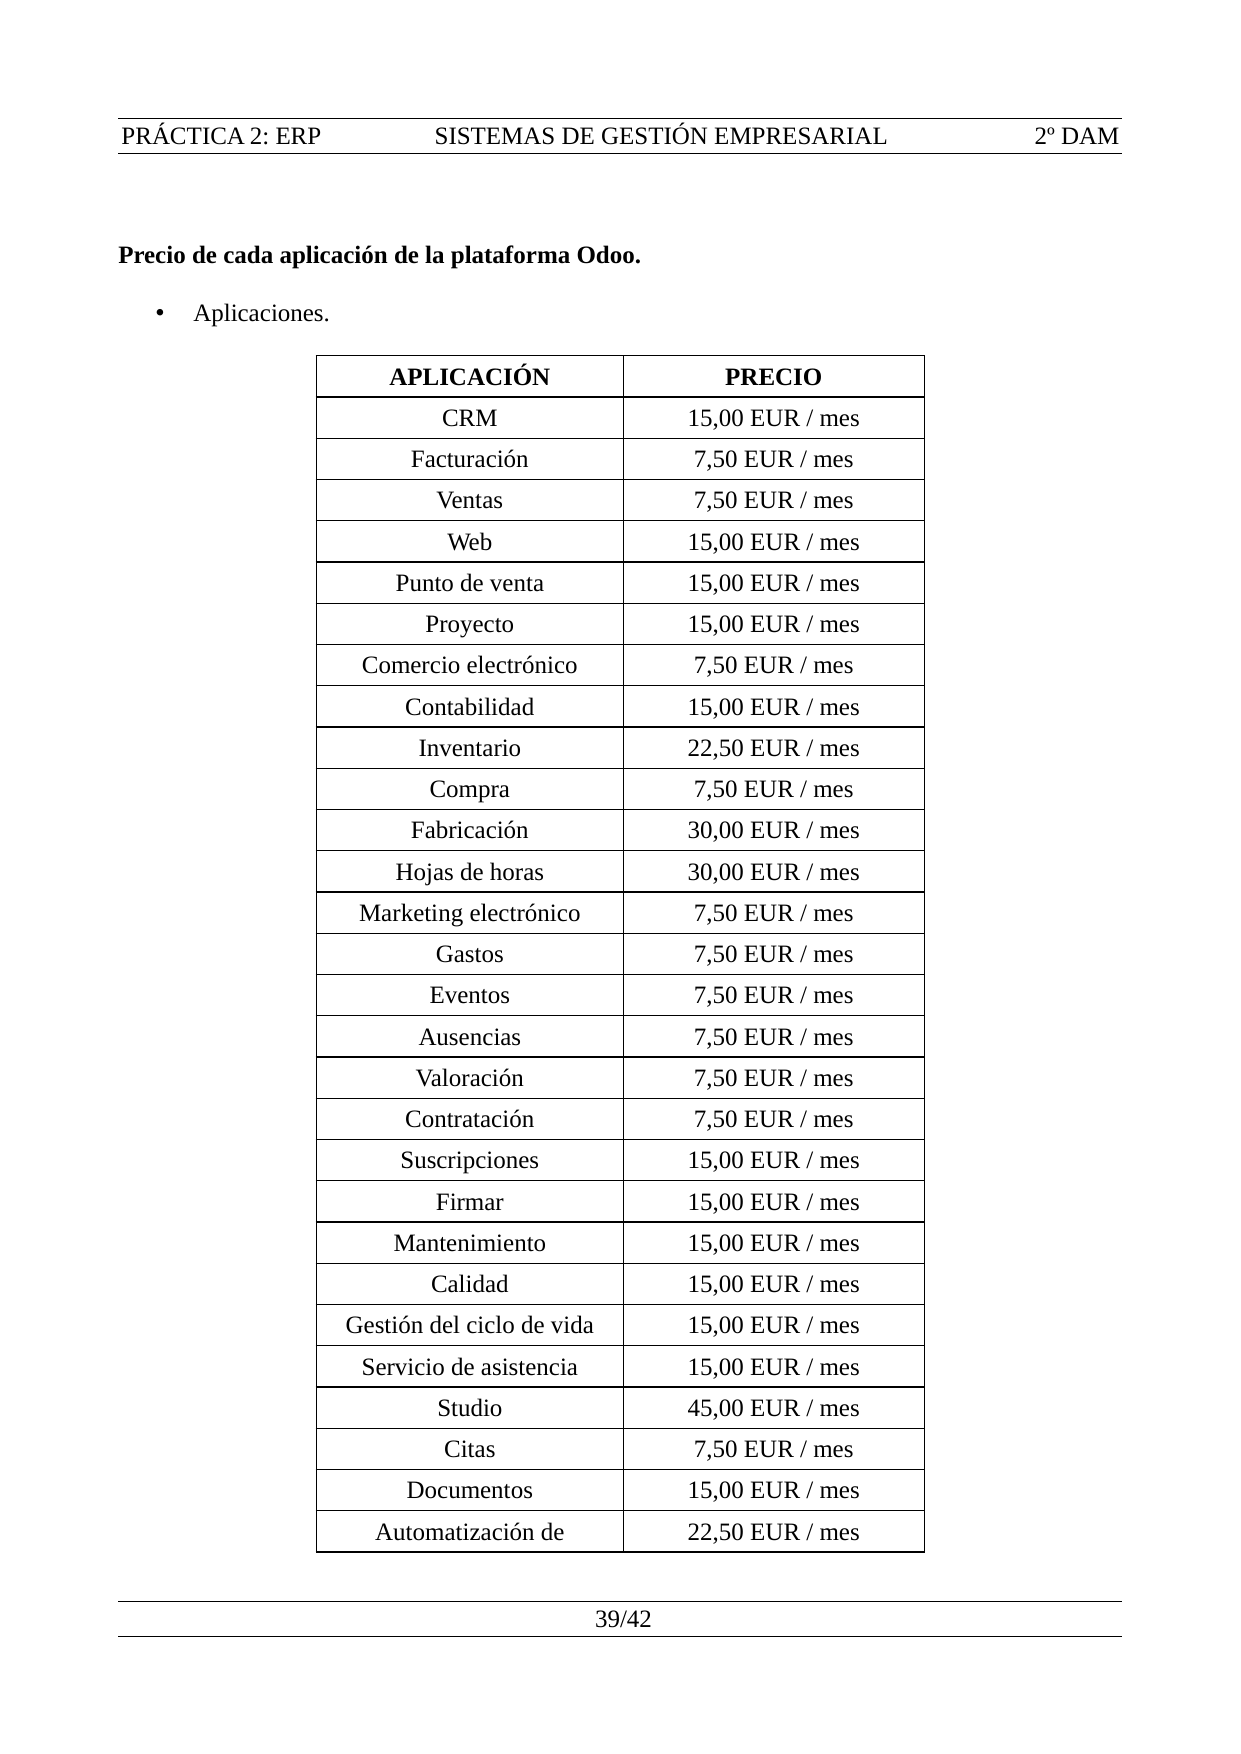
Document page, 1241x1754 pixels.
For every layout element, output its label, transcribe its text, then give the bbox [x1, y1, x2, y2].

table_cell Servicio de asistencia [317, 1346, 623, 1386]
table_cell 15,00 EUR / mes [624, 686, 924, 726]
table_cell 15,00 EUR / mes [624, 563, 924, 603]
table_cell 22,50 EUR / mes [624, 1511, 924, 1551]
table_cell 30,00 EUR / mes [624, 851, 924, 891]
table_cell 7,50 EUR / mes [624, 1099, 924, 1139]
table_cell 7,50 EUR / mes [624, 975, 924, 1015]
table_cell 15,00 EUR / mes [624, 521, 924, 561]
table_cell Studio [317, 1388, 623, 1428]
text Precio de cada aplicación de la plataforma Odoo. [118, 240, 1122, 269]
table_cell Ausencias [317, 1016, 623, 1056]
table_cell 15,00 EUR / mes [624, 398, 924, 438]
table_cell Citas [317, 1429, 623, 1469]
table_cell 7,50 EUR / mes [624, 934, 924, 974]
table_cell Ventas [317, 480, 623, 520]
table_cell Valoración [317, 1058, 623, 1098]
table_cell 7,50 EUR / mes [624, 1058, 924, 1098]
table_cell Inventario [317, 728, 623, 768]
table_cell Firmar [317, 1181, 623, 1221]
table_cell Gestión del ciclo de vida [317, 1305, 623, 1345]
table_cell Proyecto [317, 604, 623, 644]
table_header PRECIO [624, 356, 924, 396]
table_cell 7,50 EUR / mes [624, 645, 924, 685]
table_cell Suscripciones [317, 1140, 623, 1180]
table_cell Marketing electrónico [317, 893, 623, 933]
table_cell Web [317, 521, 623, 561]
table_cell 15,00 EUR / mes [624, 604, 924, 644]
table_cell Punto de venta [317, 563, 623, 603]
table_cell Fabricación [317, 810, 623, 850]
table_cell 7,50 EUR / mes [624, 1016, 924, 1056]
table_cell 7,50 EUR / mes [624, 769, 924, 809]
table_cell 15,00 EUR / mes [624, 1264, 924, 1304]
table_cell Comercio electrónico [317, 645, 623, 685]
table_cell 15,00 EUR / mes [624, 1140, 924, 1180]
table_cell 15,00 EUR / mes [624, 1470, 924, 1510]
table_cell Eventos [317, 975, 623, 1015]
list Aplicaciones. [156, 298, 1122, 326]
table_cell 15,00 EUR / mes [624, 1223, 924, 1263]
table_cell 30,00 EUR / mes [624, 810, 924, 850]
table_cell 15,00 EUR / mes [624, 1305, 924, 1345]
table_header APLICACIÓN [317, 356, 623, 396]
table_cell Mantenimiento [317, 1223, 623, 1263]
table_cell Documentos [317, 1470, 623, 1510]
table_cell Gastos [317, 934, 623, 974]
table_cell 7,50 EUR / mes [624, 1429, 924, 1469]
table_cell CRM [317, 398, 623, 438]
table_cell 7,50 EUR / mes [624, 480, 924, 520]
table_cell 15,00 EUR / mes [624, 1181, 924, 1221]
table_cell 7,50 EUR / mes [624, 893, 924, 933]
table_cell 45,00 EUR / mes [624, 1388, 924, 1428]
table_cell Hojas de horas [317, 851, 623, 891]
table_cell Calidad [317, 1264, 623, 1304]
table_cell 7,50 EUR / mes [624, 439, 924, 479]
table_cell 15,00 EUR / mes [624, 1346, 924, 1386]
table_cell Compra [317, 769, 623, 809]
table_cell Automatización de [317, 1511, 623, 1551]
table_cell 22,50 EUR / mes [624, 728, 924, 768]
table_cell Contratación [317, 1099, 623, 1139]
table_cell Contabilidad [317, 686, 623, 726]
table_cell Facturación [317, 439, 623, 479]
